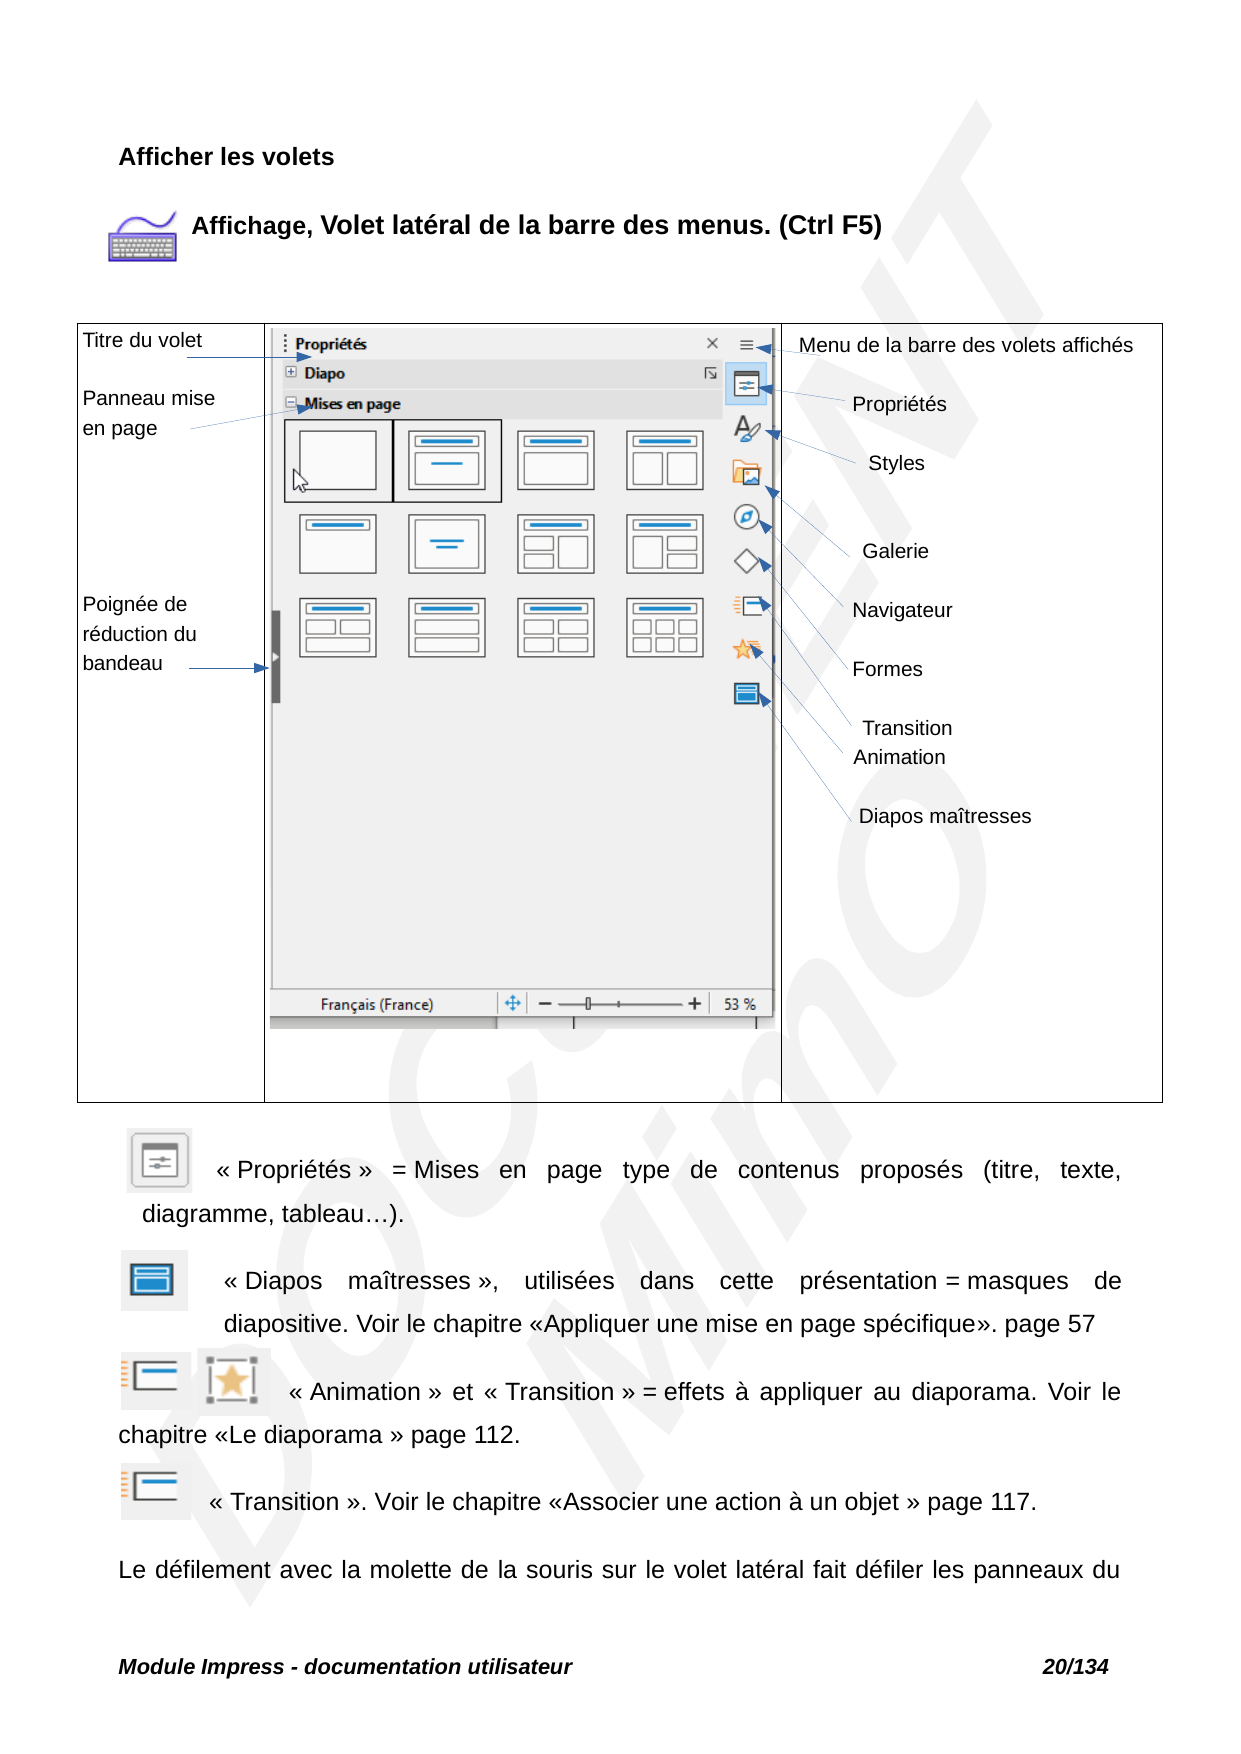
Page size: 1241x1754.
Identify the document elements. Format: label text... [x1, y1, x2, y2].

table_header [776, 329, 781, 350]
table_header [776, 539, 781, 584]
picture [121, 1463, 192, 1520]
table_header [265, 358, 269, 415]
picture [197, 1348, 271, 1416]
table_header Titre du volet Panneau mise en page Poignée de réduction du bandeau [78, 324, 264, 1102]
picture [120, 1250, 189, 1311]
table_header [265, 329, 269, 357]
table_header [776, 391, 781, 430]
picture [126, 1128, 193, 1193]
picture [104, 200, 180, 276]
text « Animation » et « Transition » = effets à appliquer au diaporama. Voir le chapitre «Le diaporama » page 113. [118, 1377, 1122, 1449]
list « Diapos maîtresses », utilisées dans cette présentation = masques de diapositive. Voir le chapitre «Appliquer une mise en page spécifique». page 58 [118, 1266, 1122, 1338]
picture [121, 1352, 192, 1410]
table_header [265, 669, 781, 1102]
table_header [776, 351, 781, 390]
table_header [265, 324, 781, 328]
table_header [776, 677, 781, 721]
table_header [776, 496, 781, 541]
text Afficher les volets [118, 142, 1122, 171]
text « Transition ». Voir le chapitre «Associer une action à un objet » page 118. [192, 1487, 1122, 1516]
picture [269, 328, 776, 1029]
table_header Menu de la barre des volets affichés Propriétés Styles Galerie Navigateur Formes Transition Animation Diapos maîtresses [782, 324, 1162, 1102]
table_header [265, 415, 269, 667]
table_header [776, 581, 781, 626]
list « Propriétés » = Mises en page type de contenus proposés (titre, texte, diagramme, tableau…). [118, 1155, 1122, 1228]
text Le défilement avec la molette de la souris sur le volet latéral fait défiler les panneaux du [118, 1554, 1122, 1583]
table_header [776, 437, 781, 498]
text Affichage, Volet latéral de la barre des menus. (Ctrl F5) [180, 209, 1122, 240]
table_header [776, 623, 781, 679]
